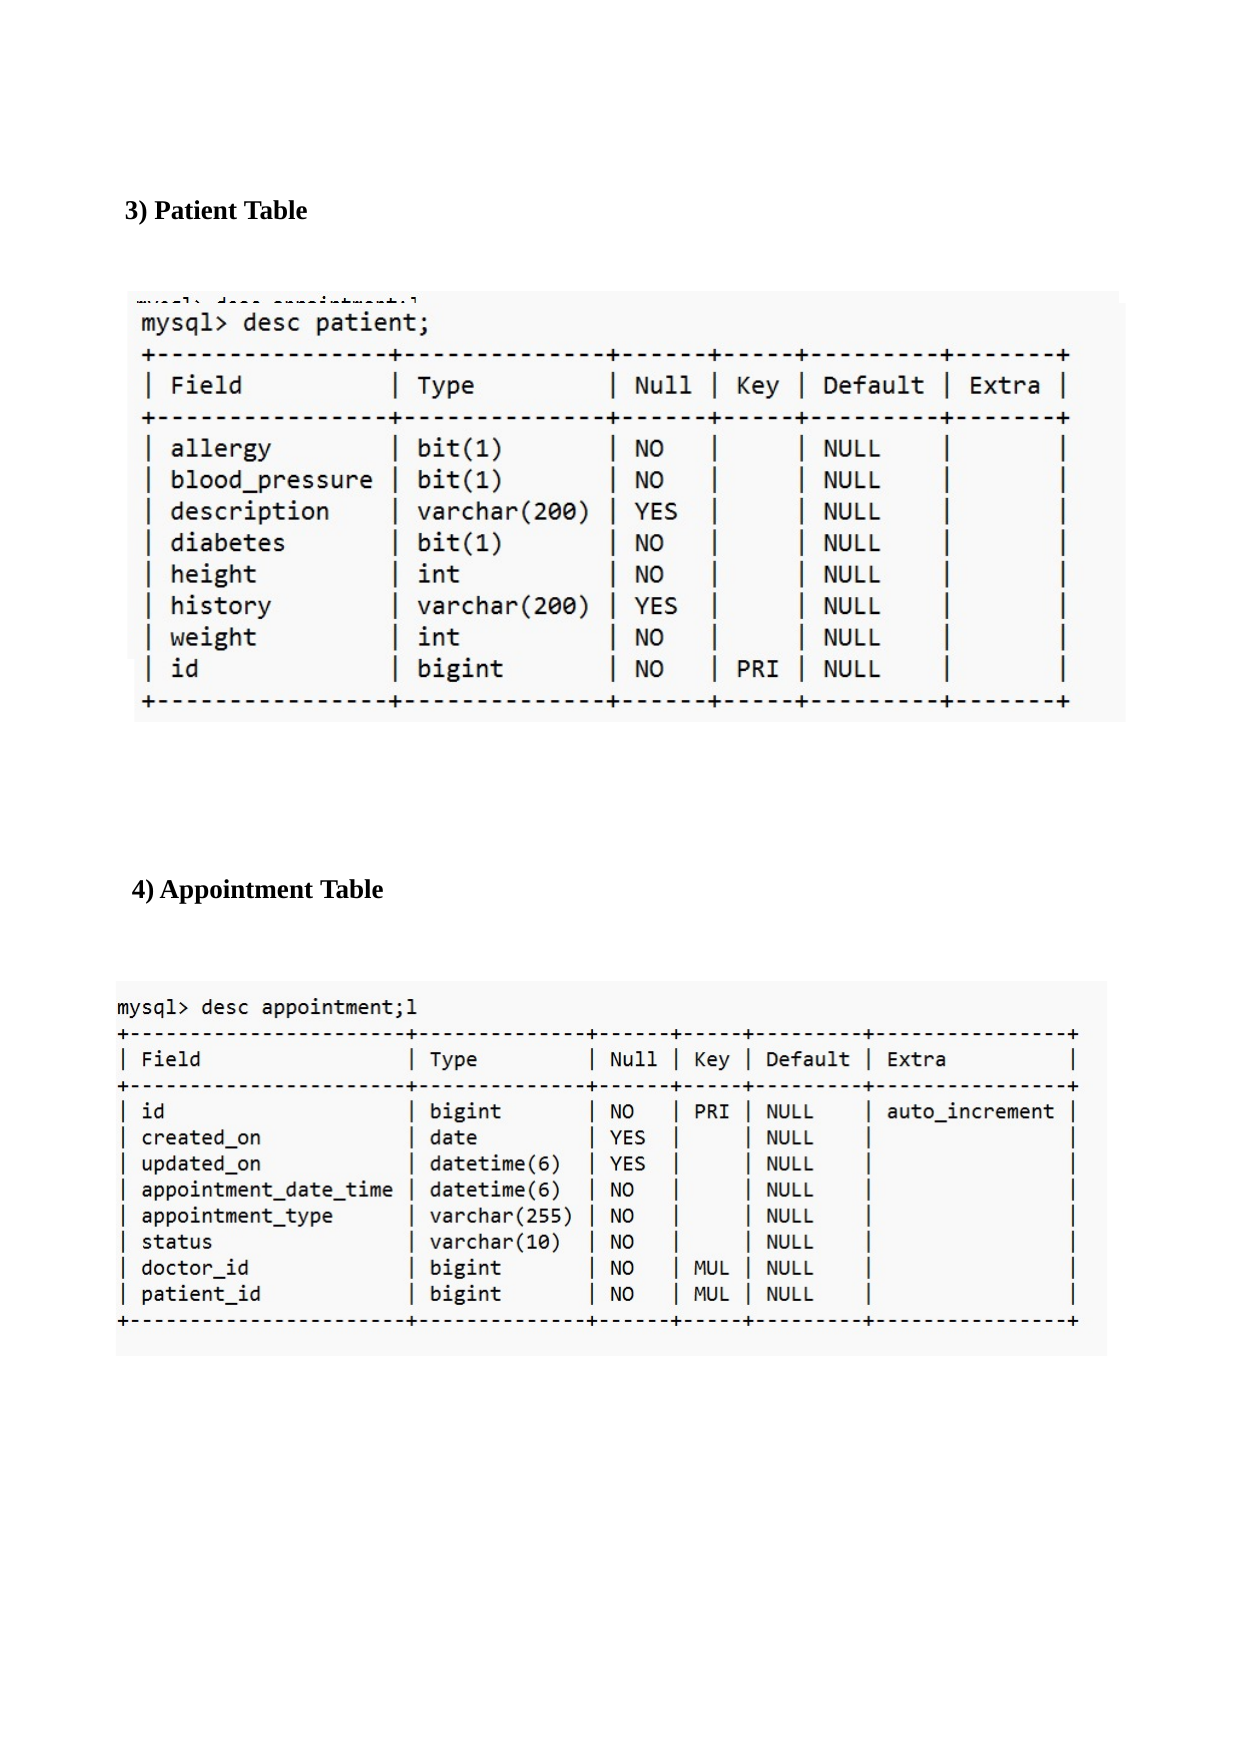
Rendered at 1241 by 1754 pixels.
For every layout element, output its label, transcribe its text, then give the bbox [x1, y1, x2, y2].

text 4) Appointment Table [118, 873, 1122, 904]
picture [115, 981, 1108, 1356]
picture [127, 291, 1126, 722]
text 3) Patient Table [118, 194, 1122, 225]
